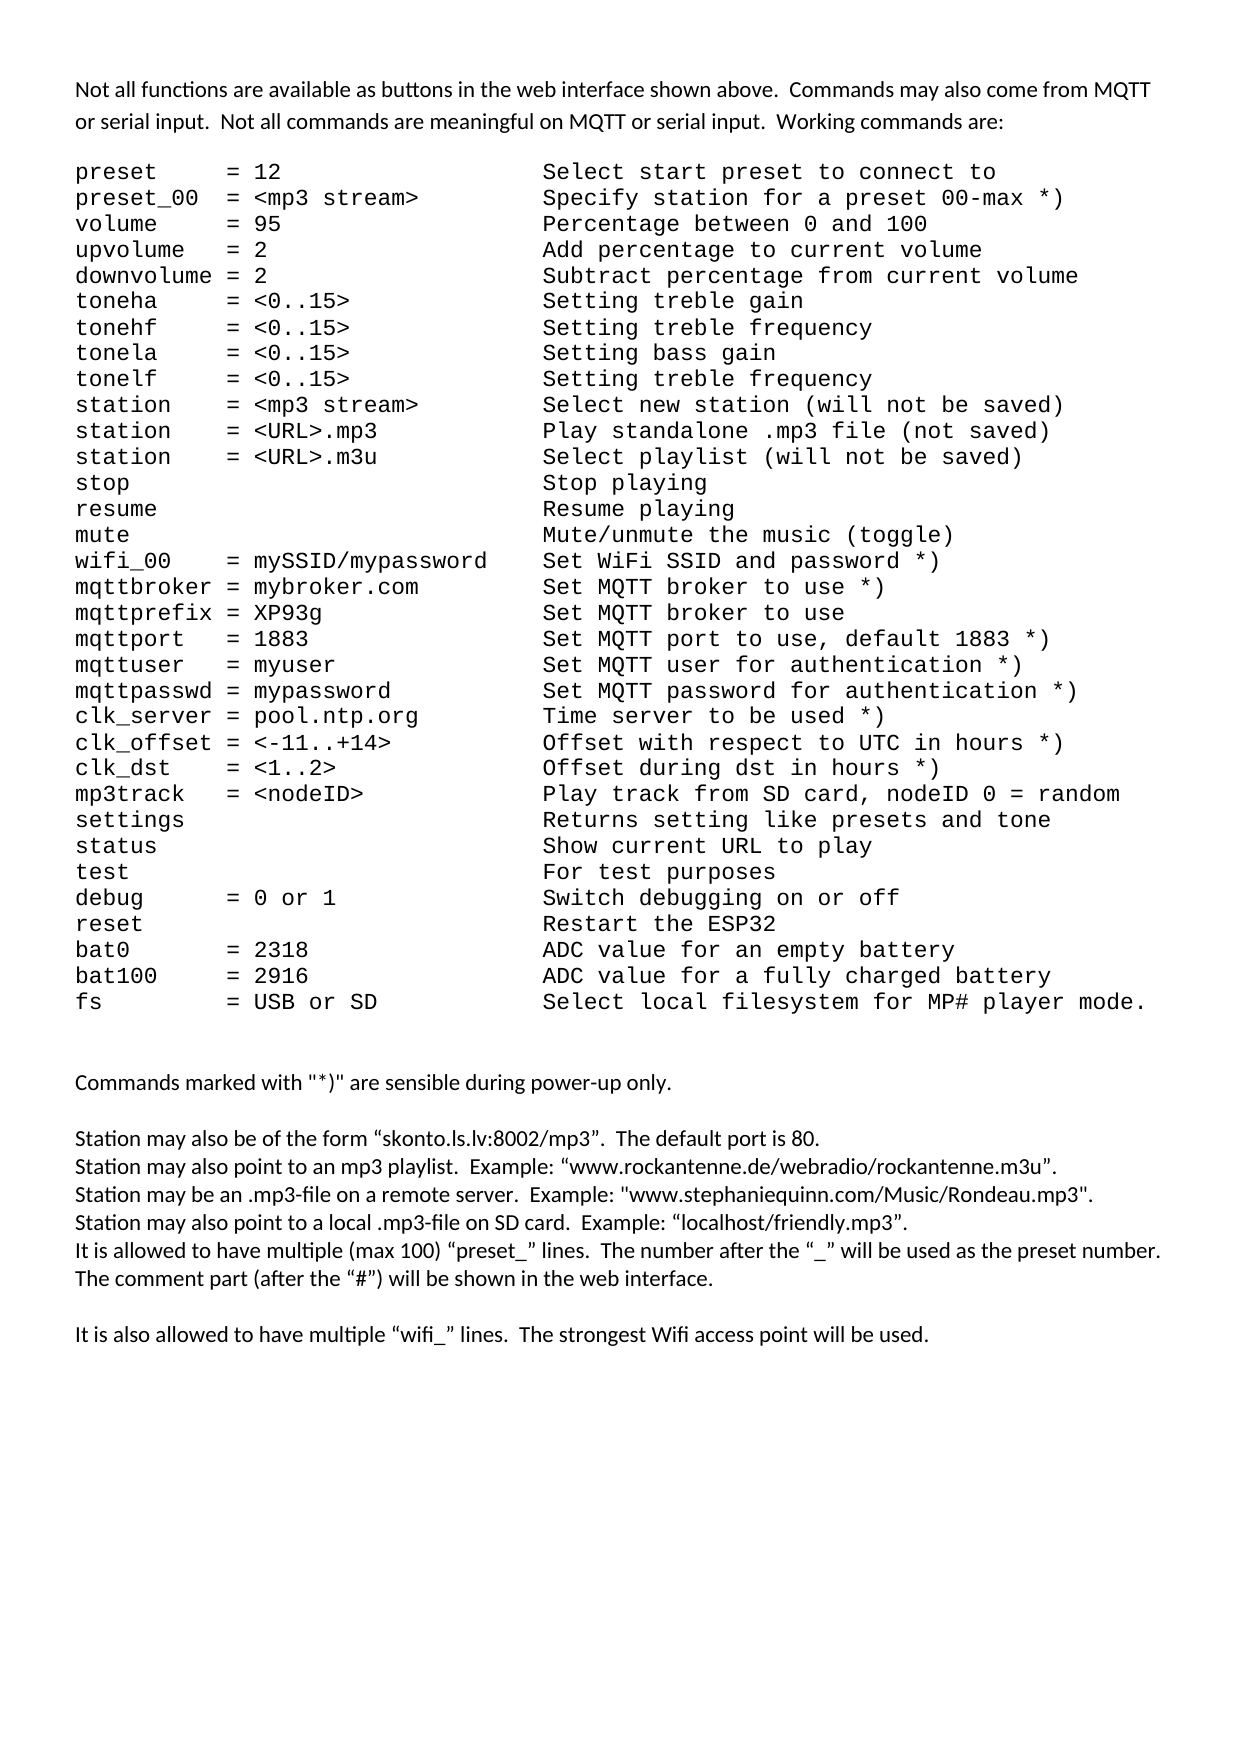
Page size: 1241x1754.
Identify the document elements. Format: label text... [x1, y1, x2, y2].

text mute Mute/unmute the music (toggle) [75, 523, 1165, 549]
text mqttbroker = mybroker.com Set MQTT broker to use *) [75, 575, 1165, 601]
text station = <URL>.mp3 Play standalone .mp3 file (not saved) [75, 419, 1165, 446]
text Station may also point to a local .mp3-file on SD card. Example: “localhost/friendly.mp3”. [75, 1208, 1165, 1236]
text resume Resume playing [75, 497, 1165, 523]
text Commands marked with "*)" are sensible during power-up only. [75, 1068, 1165, 1096]
text toneha = <0..15> Setting treble gain [75, 290, 1165, 316]
text It is allowed to have multiple (max 100) “preset_” lines. The number after the “_” will be used as the preset number. The comment part (after the “#”) will be shown in the web interface. [75, 1236, 1165, 1320]
text Not all functions are available as buttons in the web interface shown above. Commands may also come from MQTT or serial input. Not all commands are meaningful on MQTT or serial input. Working commands are: [75, 75, 1165, 135]
text clk_dst = <1..2> Offset during dst in hours *) [75, 757, 1165, 783]
text mqttpasswd = mypassword Set MQTT password for authentication *) [75, 679, 1165, 705]
text tonela = <0..15> Setting bass gain [75, 342, 1165, 368]
text preset_00 = <mp3 stream> Specify station for a preset 00-max *) [75, 186, 1165, 212]
text mp3track = <nodeID> Play track from SD card, nodeID 0 = random [75, 783, 1165, 809]
text station = <URL>.m3u Select playlist (will not be saved) [75, 446, 1165, 471]
text clk_server = pool.ntp.org Time server to be used *) [75, 705, 1165, 731]
text debug = 0 or 1 Switch debugging on or off [75, 886, 1165, 912]
text Station may also point to an mp3 playlist. Example: “www.rockantenne.de/webradio/rockantenne.m3u”. [75, 1152, 1165, 1180]
text mqttuser = myuser Set MQTT user for authentication *) [75, 653, 1165, 679]
text It is also allowed to have multiple “wifi_” lines. The strongest Wifi access point will be used. [75, 1320, 1165, 1348]
text upvolume = 2 Add percentage to current volume [75, 238, 1165, 264]
text station = <mp3 stream> Select new station (will not be saved) [75, 394, 1165, 419]
text test For test purposes [75, 861, 1165, 886]
text clk_offset = <-11..+14> Offset with respect to UTC in hours *) [75, 731, 1165, 757]
text mqttprefix = XP93g Set MQTT broker to use [75, 601, 1165, 627]
text mqttport = 1883 Set MQTT port to use, default 1883 *) [75, 627, 1165, 653]
text fs = USB or SD Select local filesystem for MP# player mode. [75, 990, 1165, 1016]
text preset = 12 Select start preset to connect to [75, 160, 1165, 186]
text wifi_00 = mySSID/mypassword Set WiFi SSID and password *) [75, 549, 1165, 575]
text bat100 = 2916 ADC value for a fully charged battery [75, 964, 1165, 990]
text tonehf = <0..15> Setting treble frequency [75, 316, 1165, 342]
text volume = 95 Percentage between 0 and 100 [75, 212, 1165, 238]
text reset Restart the ESP32 [75, 912, 1165, 938]
text status Show current URL to play [75, 834, 1165, 861]
text Station may also be of the form “skonto.ls.lv:8002/mp3”. The default port is 80. [75, 1124, 1165, 1152]
text bat0 = 2318 ADC value for an empty battery [75, 938, 1165, 964]
text Station may be an .mp3-file on a remote server. Example: "www.stephaniequinn.com/Music/Rondeau.mp3". [75, 1180, 1165, 1208]
text tonelf = <0..15> Setting treble frequency [75, 368, 1165, 394]
text stop Stop playing [75, 471, 1165, 497]
text settings Returns setting like presets and tone [75, 809, 1165, 834]
text downvolume = 2 Subtract percentage from current volume [75, 264, 1165, 290]
